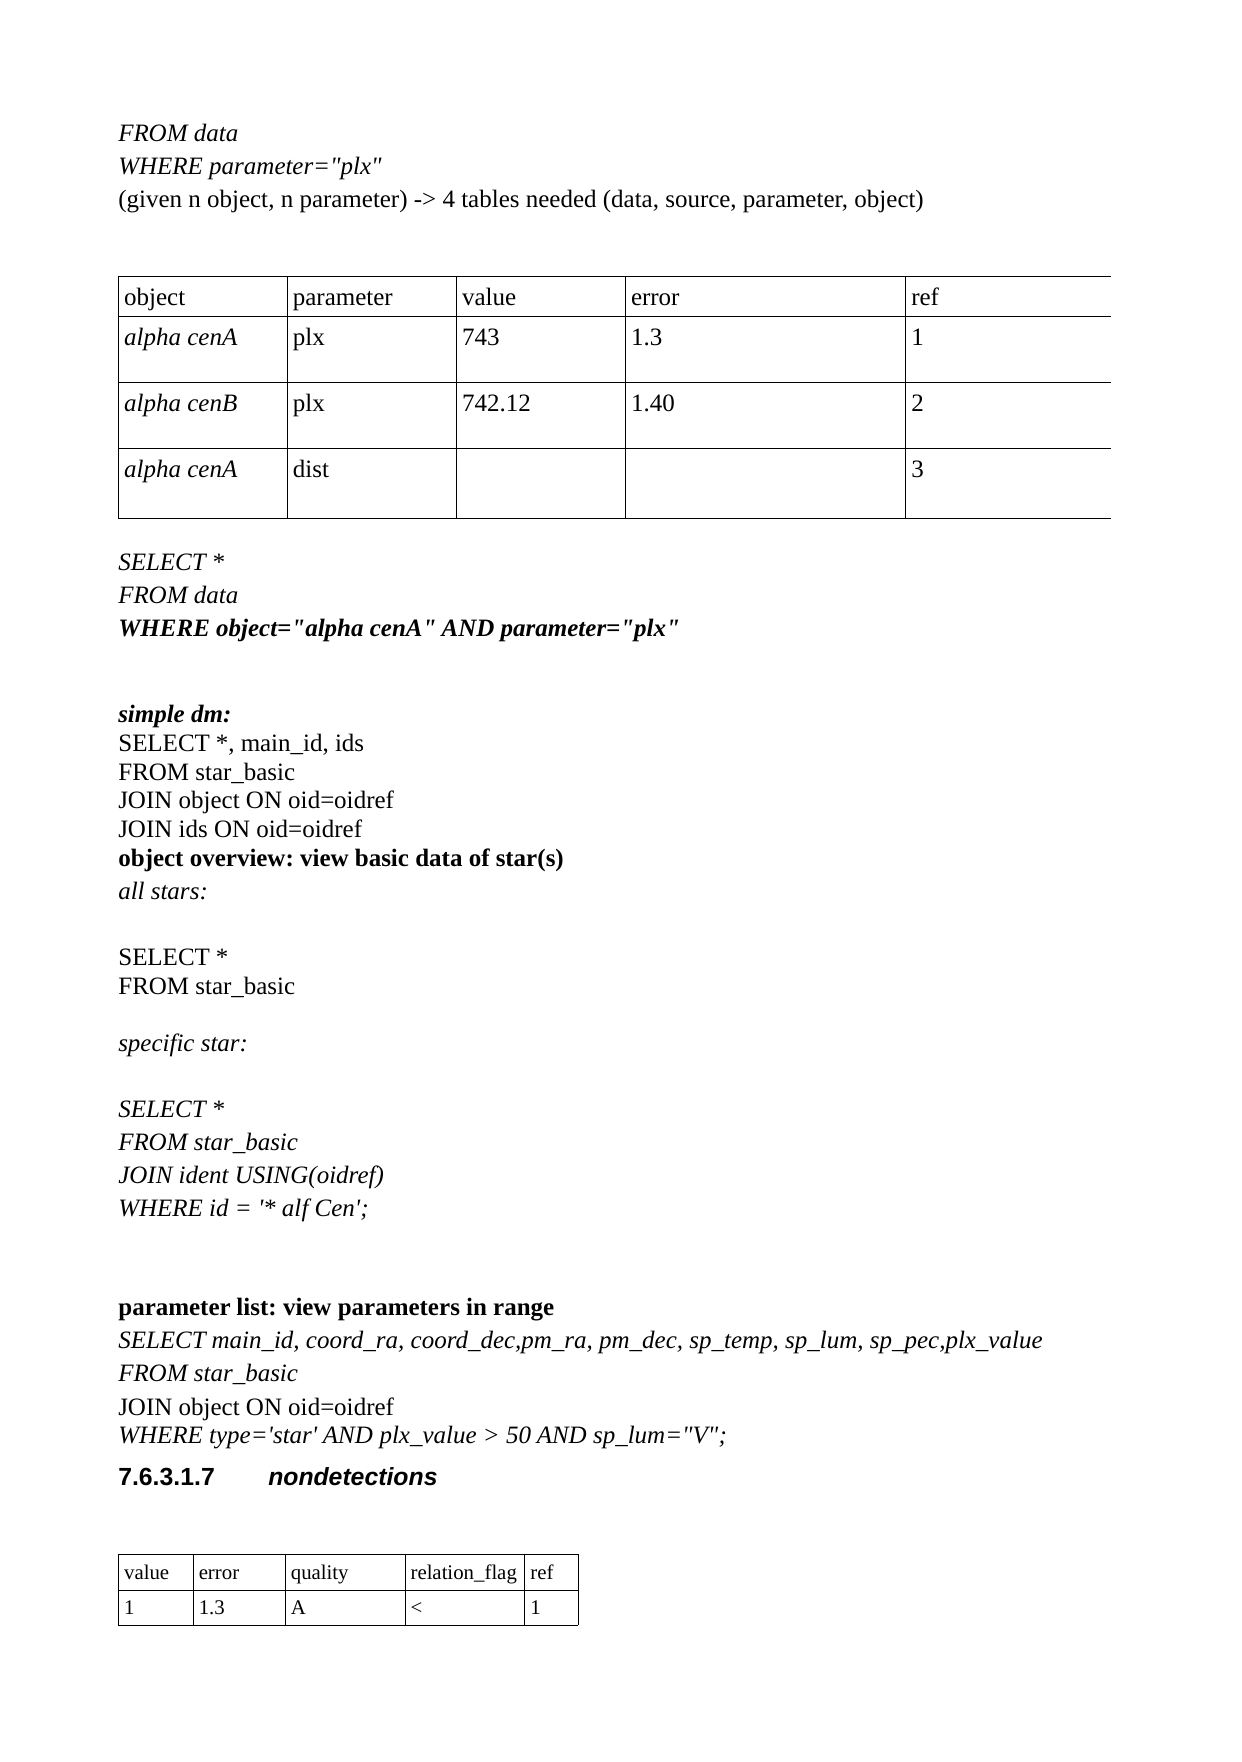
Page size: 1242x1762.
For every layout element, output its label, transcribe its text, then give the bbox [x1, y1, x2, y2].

table_cell 1.3 [626, 317, 905, 382]
text FROM star_basic [118, 971, 1124, 999]
text JOIN object ON oid=oidref [118, 1392, 1124, 1420]
text (given n object, n parameter) -> 4 tables needed (data, source, parameter, object) [118, 184, 1124, 213]
table_cell 1 [525, 1591, 578, 1625]
table_header ref [525, 1555, 578, 1589]
text SELECT *, main_id, ids [118, 728, 1124, 757]
text SELECT main_id, coord_ra, coord_dec,pm_ra, pm_dec, sp_temp, sp_lum, sp_pec,plx_value [118, 1326, 1124, 1354]
table_cell plx [288, 383, 456, 448]
text WHERE id = '* alf Cen'; [118, 1193, 1124, 1222]
text SELECT * [118, 942, 1124, 971]
table_header value [119, 1555, 193, 1589]
table_cell [626, 449, 905, 518]
text FROM data [118, 580, 1124, 609]
text object overview: view basic data of star(s) [118, 843, 1124, 872]
table_cell dist [288, 449, 456, 518]
table_cell < [406, 1591, 524, 1625]
text FROM star_basic [118, 1127, 1124, 1156]
table_cell alpha cenA [119, 317, 287, 382]
table_cell alpha cenA [119, 449, 287, 518]
text all stars: [118, 876, 1124, 905]
table_cell plx [288, 317, 456, 382]
text WHERE parameter="plx" [118, 151, 1124, 180]
table_cell 3 [906, 449, 1111, 518]
table_cell [457, 449, 625, 518]
table_header relation_flag [406, 1555, 524, 1589]
table_header error [194, 1555, 285, 1589]
table_header parameter [288, 277, 456, 316]
table_cell 1.3 [194, 1591, 285, 1625]
table_header quality [286, 1555, 405, 1589]
table_cell 2 [906, 383, 1111, 448]
table_header error [626, 277, 905, 316]
text specific star: [118, 1028, 1124, 1057]
table_cell 1.40 [626, 383, 905, 448]
table_cell 742.12 [457, 383, 625, 448]
table_header value [457, 277, 625, 316]
table_cell A [286, 1591, 405, 1625]
text JOIN object ON oid=oidref [118, 786, 1124, 814]
table_header object [119, 277, 287, 316]
table_cell 1 [906, 317, 1111, 382]
subtitle nondetections [118, 1462, 1124, 1490]
table_cell alpha cenB [119, 383, 287, 448]
text parameter list: view parameters in range [118, 1292, 1124, 1321]
text FROM star_basic [118, 757, 1124, 786]
text WHERE type='star' AND plx_value > 50 AND sp_lum="V"; [118, 1420, 1124, 1449]
text SELECT * [118, 547, 1124, 576]
table_cell 743 [457, 317, 625, 382]
text FROM data [118, 118, 1124, 147]
text JOIN ident USING(oidref) [118, 1160, 1124, 1189]
text SELECT * [118, 1094, 1124, 1123]
text WHERE object="alpha cenA" AND parameter="plx" [118, 613, 1124, 642]
text JOIN ids ON oid=oidref [118, 814, 1124, 843]
table_header ref [906, 277, 1111, 316]
text simple dm: [118, 699, 1124, 728]
table_cell 1 [119, 1591, 193, 1625]
text FROM star_basic [118, 1358, 1124, 1387]
